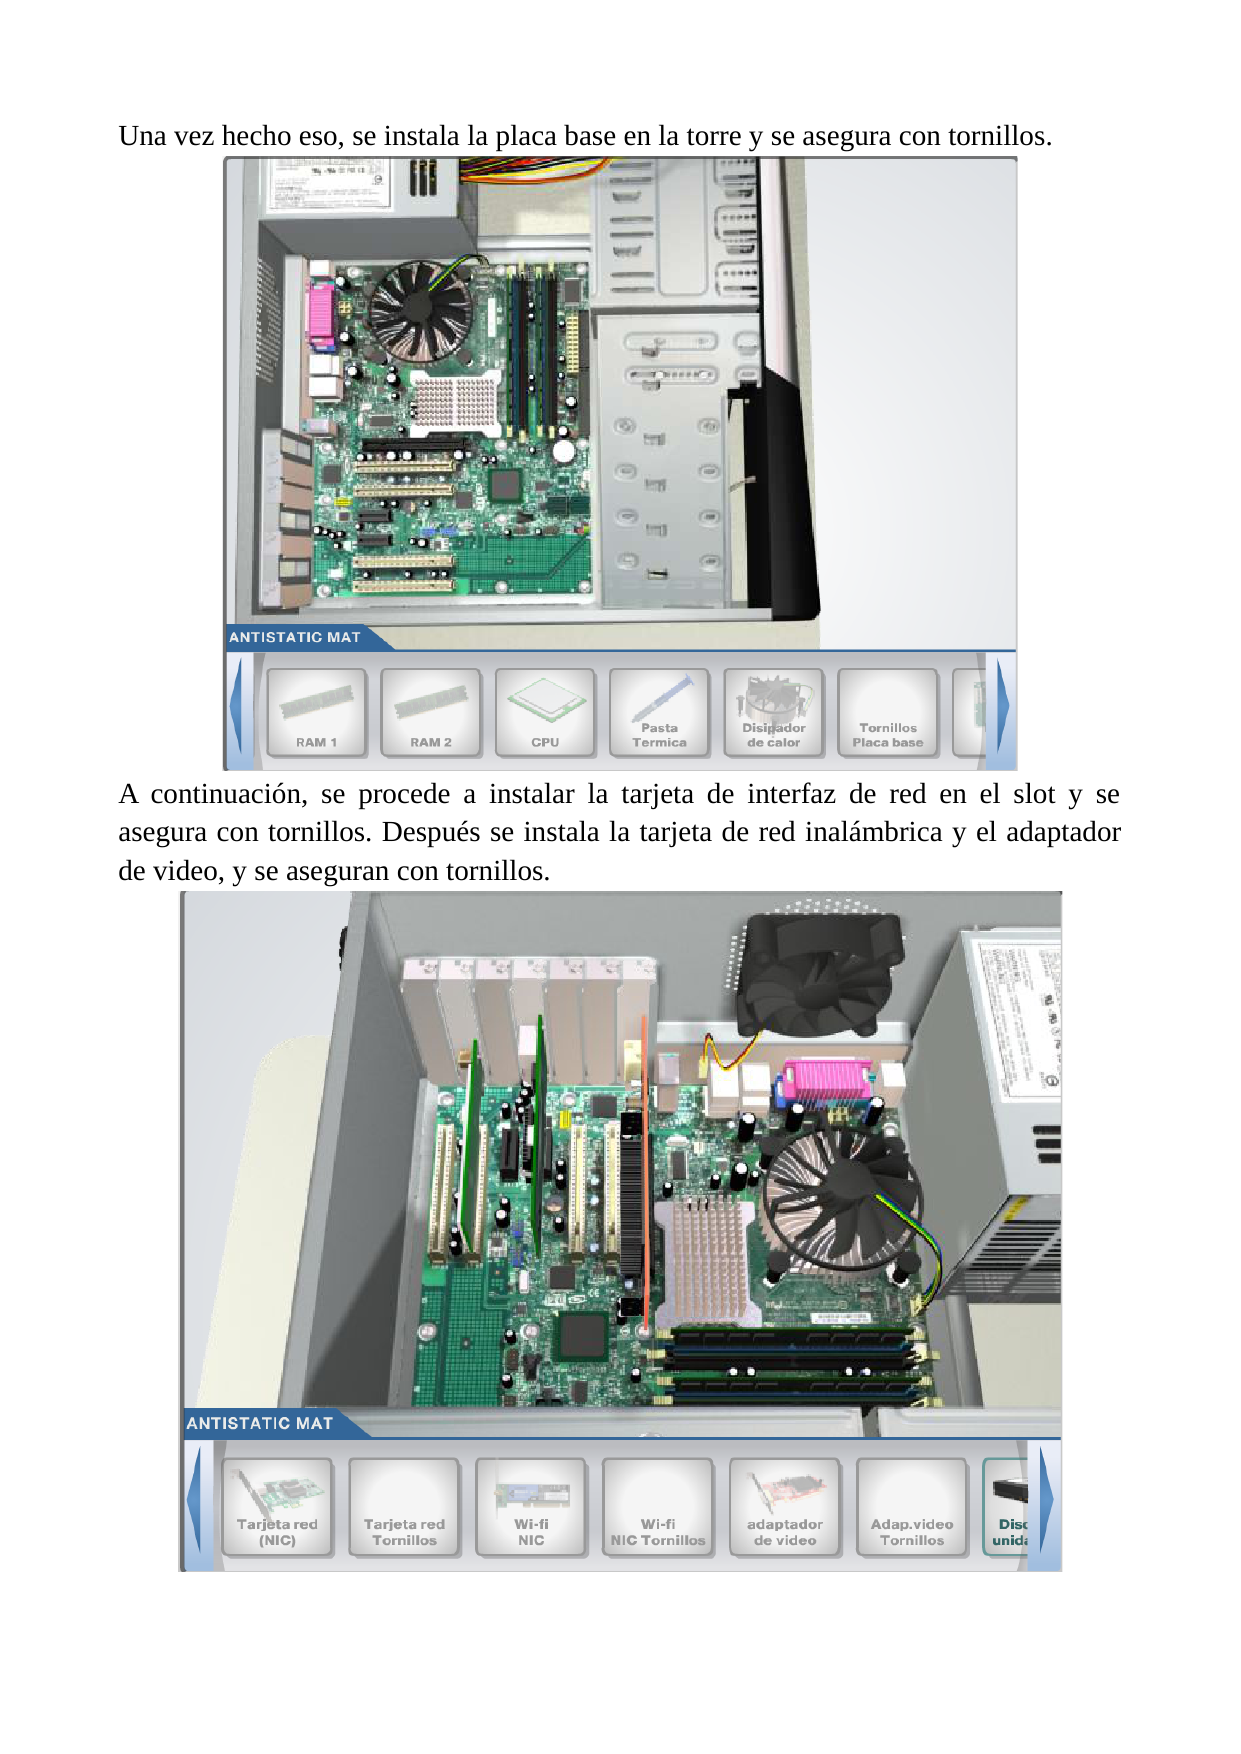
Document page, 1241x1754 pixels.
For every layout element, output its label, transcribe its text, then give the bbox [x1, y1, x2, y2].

picture [178, 891, 1063, 1572]
picture [222, 156, 1018, 771]
text A continuación, se procede a instalar la tarjeta de interfaz de red en el slot y se asegura con tornillos. Después se instala la tarjeta de red inalámbrica y el adaptador de video, y se aseguran con tornillos. [118, 157, 1122, 887]
text Una vez hecho eso, se instala la placa base en la torre y se asegura con tornillos. [118, 118, 1122, 152]
